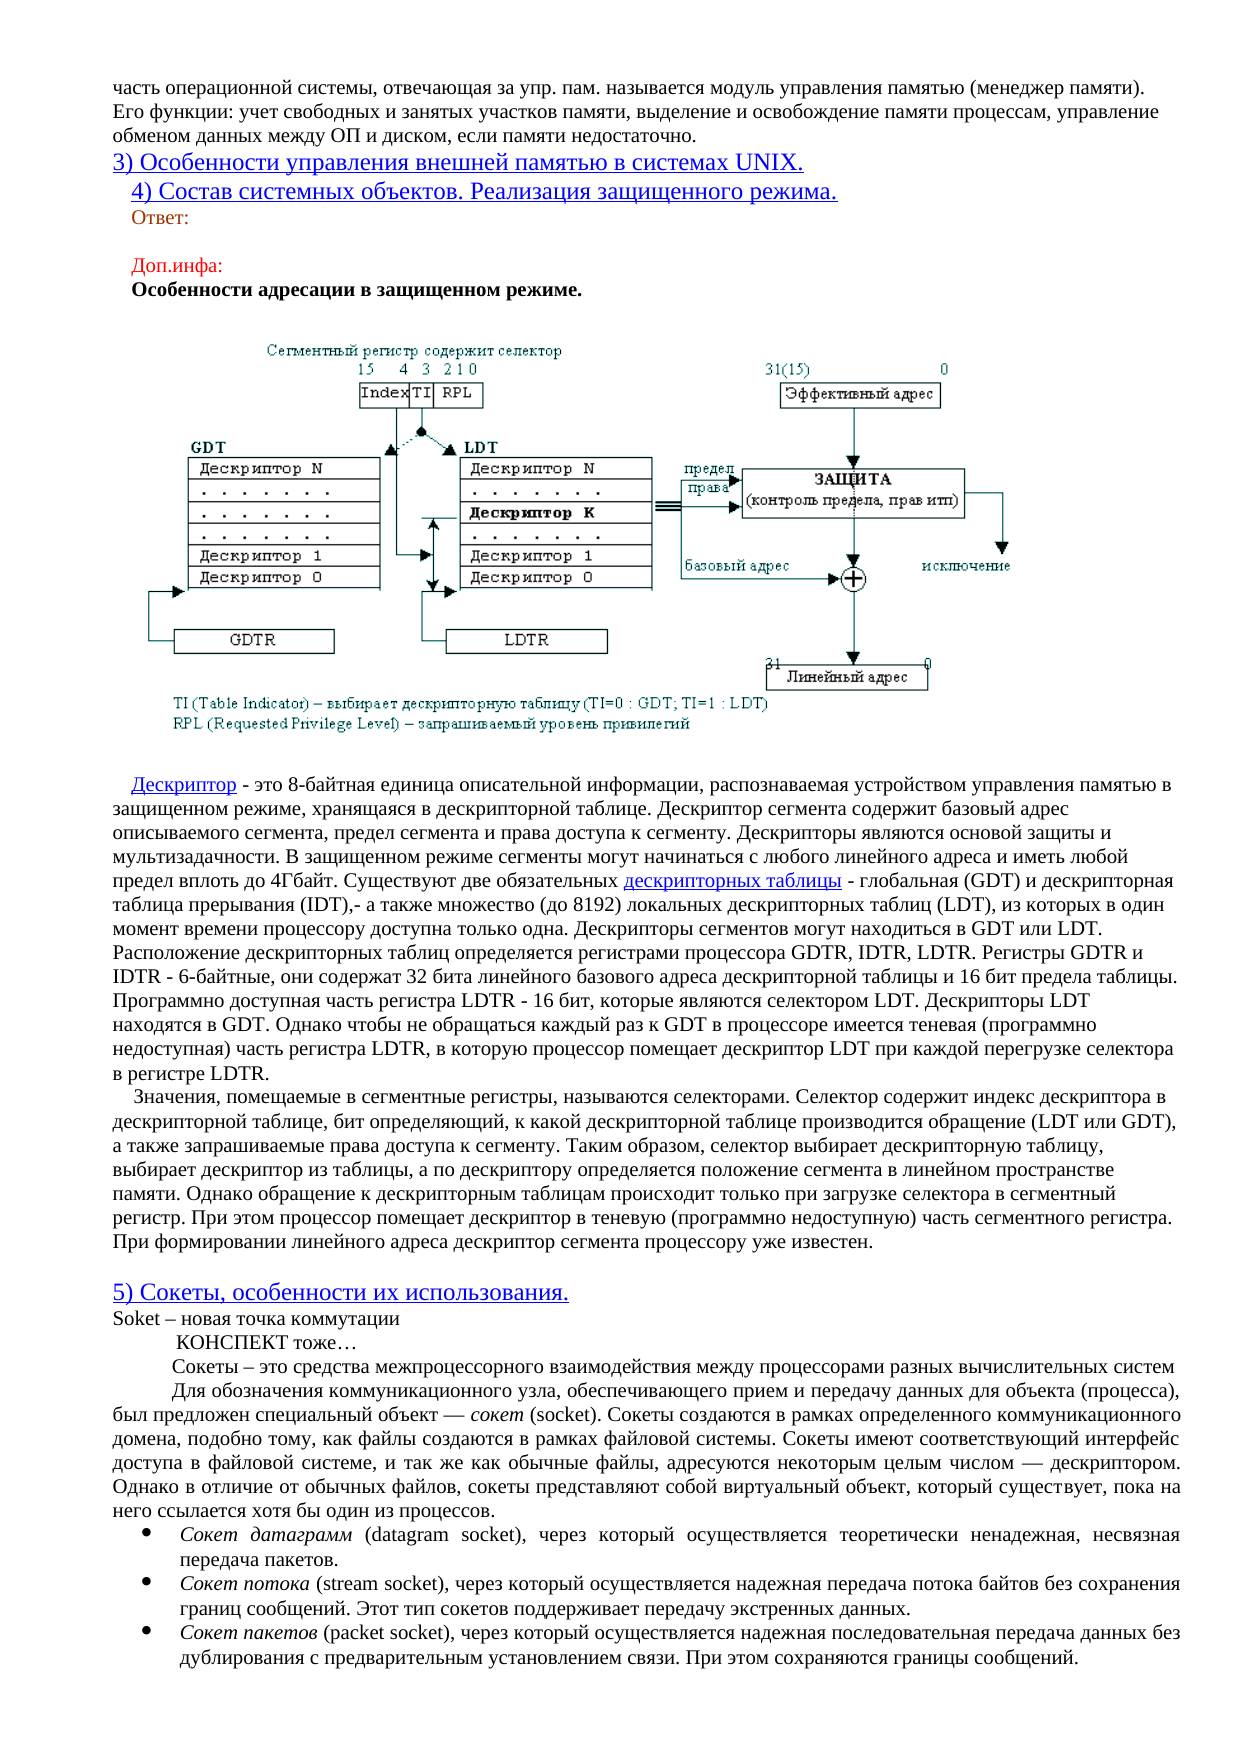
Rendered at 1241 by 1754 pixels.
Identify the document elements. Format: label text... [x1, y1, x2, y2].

text 4) Состав системных объектов. Реализация защищенного режима. [112, 176, 1181, 204]
text 5) Сокеты, особенности их использования. [112, 1277, 1181, 1306]
text Для обозначения коммуникационного узла, обеспечивающего прием и передачу данных для объекта (процесса), был предложен специальный объект — сокет (socket). Сокеты создаются в рамках определенного ком­муникационного домена, подобно тому, как файлы создаются в рамках файловой системы. Сокеты имеют соответствующий интерфейс доступа в файловой системе, и так же как обычные файлы, адресуются неко­торым целым числом — дескриптором. Однако в отличие от обычных файлов, сокеты представляют собой виртуальный объект, который сущест­вует, пока на него ссылается хотя бы один из процессов. [112, 1378, 1181, 1522]
text Сокеты – это средства межпроцессорного взаимодействия между процессорами разных вычислительных систем [112, 1354, 1181, 1378]
text КОНСПЕКТ тоже… [117, 1330, 1181, 1354]
text Дескриптор - это 8-байтная единица описательной информации, распознаваемая устройством управления памятью в защищенном режиме, хранящаяся в дескрипторной таблице. Дескриптор сегмента содержит базовый адрес описываемого сегмента, предел сегмента и права доступа к сегменту. Дескрипторы являются основой защиты и мультизадачности. В защищенном режиме сегменты могут начинаться с любого линейного адреса и иметь любой предел вплоть до 4Гбайт. Существуют две обязательных дескрипторных таблицы - глобальная (GDT) и дескрипторная таблица прерывания (IDT),- а также множество (до 8192) локальных дескрипторных таблиц (LDT), из которых в один момент времени процессору доступна только одна. Дескрипторы сегментов могут находиться в GDT или LDT. Расположение дескрипторных таблиц определяется регистрами процессора GDTR, IDTR, LDTR. Регистры GDTR и IDTR - 6-байтные, они содержат 32 бита линейного базового адреса дескрипторной таблицы и 16 бит предела таблицы. Программно доступная часть регистра LDTR - 16 бит, которые являются селектором LDT. Дескрипторы LDT находятся в GDT. Однако чтобы не обращаться каждый раз к GDT в процессоре имеется теневая (программно недоступная) часть регистра LDTR, в которую процессор помещает дескриптор LDT при каждой перегрузке селектора в регистре LDTR. Значения, помещаемые в сегментные регистры, называются селекторами. Селектор содержит индекс дескриптора в дескрипторной таблице, бит определяющий, к какой дескрипторной таблице производится обращение (LDT или GDT), а также запрашиваемые права доступа к сегменту. Таким образом, селектор выбирает дескрипторную таблицу, выбирает дескриптор из таблицы, а по дескриптору определяется положение сегмента в линейном пространстве памяти. Однако обращение к дескрипторным таблицам происходит только при загрузке селектора в сегментный регистр. При этом процессор помещает дескриптор в теневую (программно недоступную) часть сегментного регистра. При формировании линейного адреса дескриптор сегмента процессору уже известен. [112, 772, 1181, 1253]
text Особенности адресации в защищенном режиме. [112, 277, 1181, 301]
list Сокет датаграмм (datagram socket), через который осуществляется теоретически ненадежная, несвязная передача пакетов. [142, 1522, 1181, 1571]
text 3) Особенности управления внешней памятью в системах UNIX. [112, 147, 1181, 176]
list Сокет пакетов (packet socket), через который осуществляется надеж­ная последовательная передача данных без дублирования с предвари­тельным установлением связи. При этом сохраняются границы со­общений. [142, 1620, 1181, 1669]
text Ответ: [112, 204, 1181, 229]
list Сокет потока (stream socket), через который осуществляется надеж­ная передача потока байтов без сохранения границ сообщений. Этот тип сокетов поддерживает передачу экстренных данных. [142, 1571, 1181, 1620]
text Soket – новая точка коммутации [112, 1306, 1181, 1330]
text Доп.инфа: [112, 253, 1181, 277]
text часть операционной системы, отвечающая за упр. пам. называется модуль управления памятью (менеджер памяти). Его функции: учет свободных и занятых участков памяти, выделение и освобождение памяти процессам, управление обменом данных между ОП и диском, если памяти недостаточно. [112, 75, 1181, 147]
